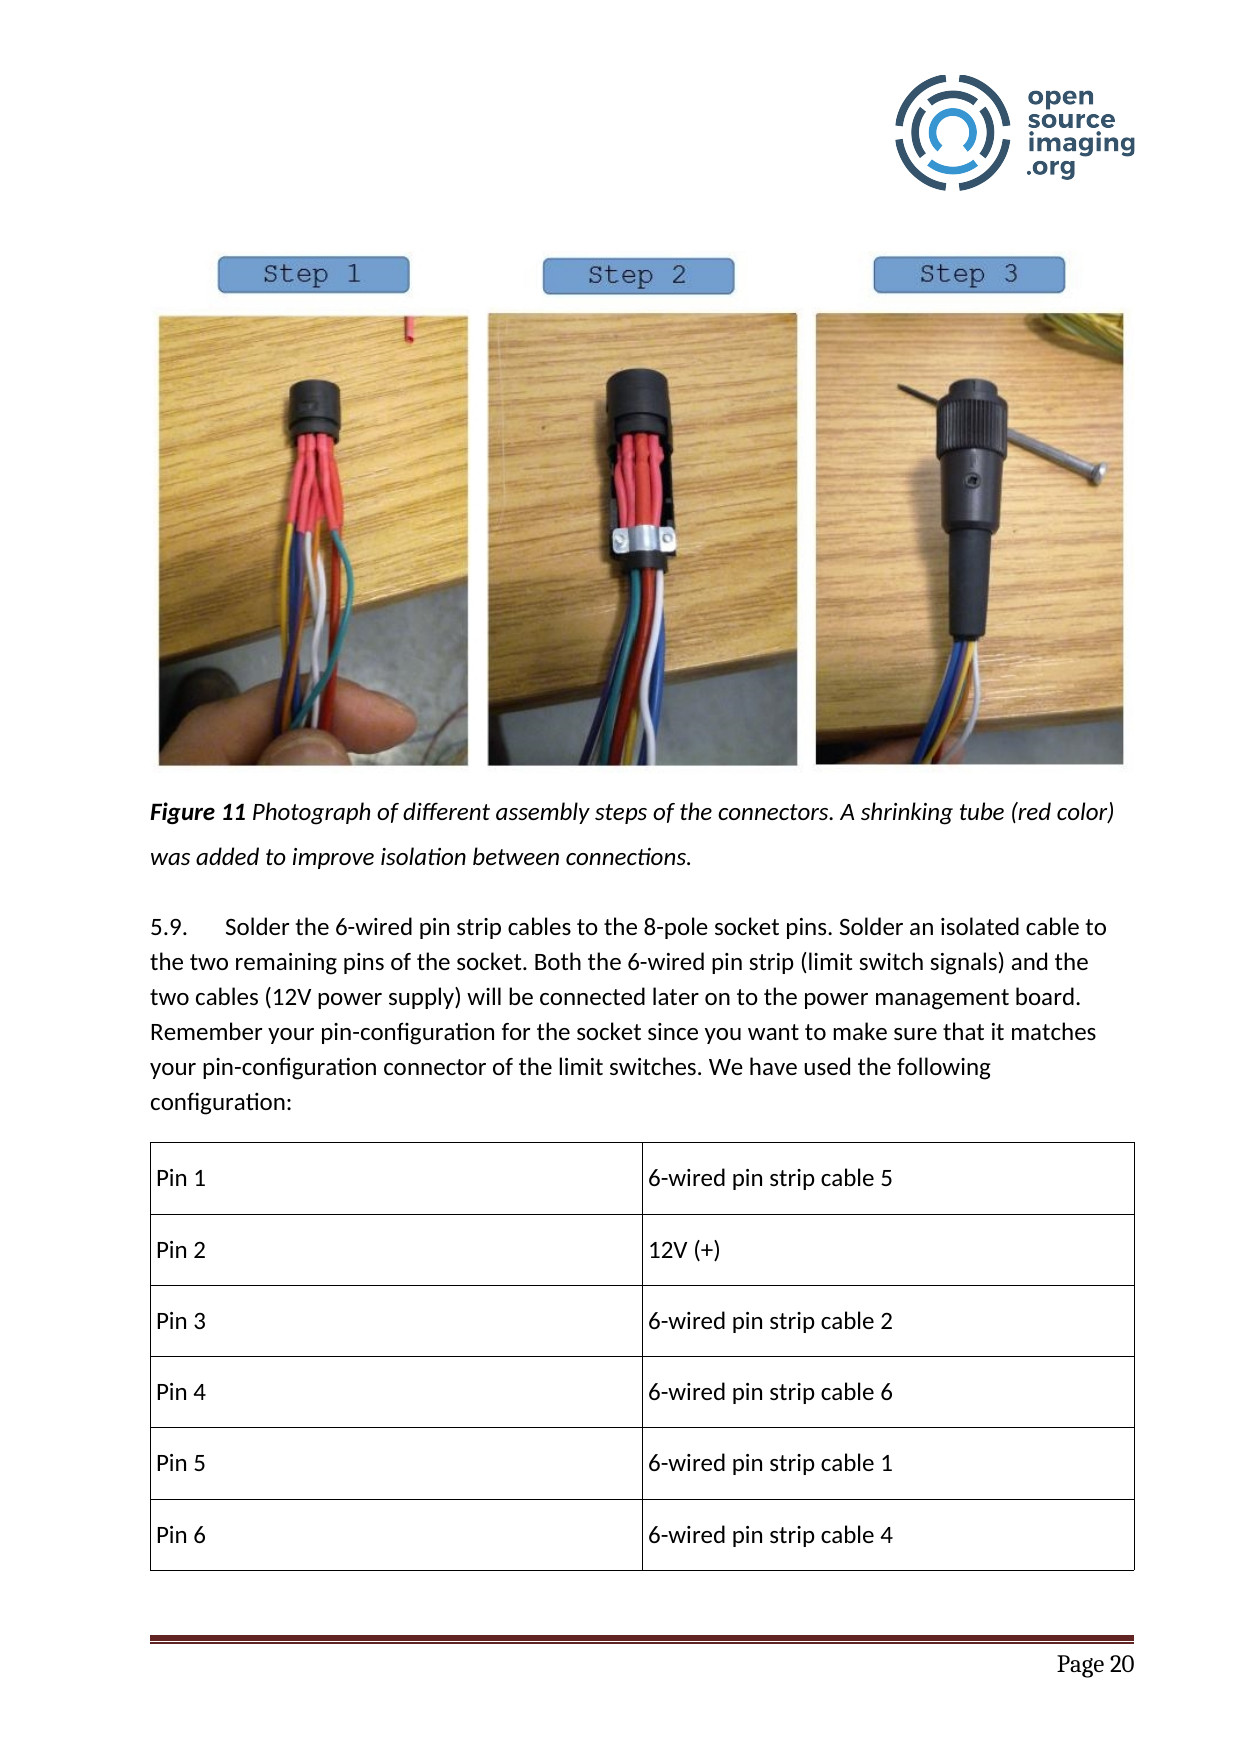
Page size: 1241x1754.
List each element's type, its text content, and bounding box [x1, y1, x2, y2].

table_header Pin 1 [151, 1143, 642, 1213]
table_cell 6-wired pin strip cable 2 [643, 1286, 1134, 1356]
table_cell 6-wired pin strip cable 4 [643, 1500, 1134, 1570]
list Solder the 6-wired pin strip cables to the 8-pole socket pins. Solder an isolated cable to the two remaining pins of the socket. Both the 6-wired pin strip (limit switch signals) and the two cables (12V power supply) will be connected later on to the power management board. Remember your pin-configuration for the socket since you want to make sure that it matches your pin-configuration connector of the limit switches. We have used the following configuration: [150, 911, 1134, 1117]
table_cell Pin 5 [151, 1428, 642, 1498]
table_cell Pin 2 [151, 1215, 642, 1285]
picture [150, 248, 1135, 775]
text Figure 11 Photograph of different assembly steps of the connectors. A shrinking tube (red color) was added to improve isolation between connections. [150, 775, 1134, 872]
table_cell Pin 3 [151, 1286, 642, 1356]
table_cell 6-wired pin strip cable 6 [643, 1357, 1134, 1427]
table_cell Pin 6 [151, 1500, 642, 1570]
table_header 6-wired pin strip cable 5 [643, 1143, 1134, 1213]
table_cell 12V (+) [643, 1215, 1134, 1285]
picture [895, 75, 1135, 191]
table_cell 6-wired pin strip cable 1 [643, 1428, 1134, 1498]
table_cell Pin 4 [151, 1357, 642, 1427]
